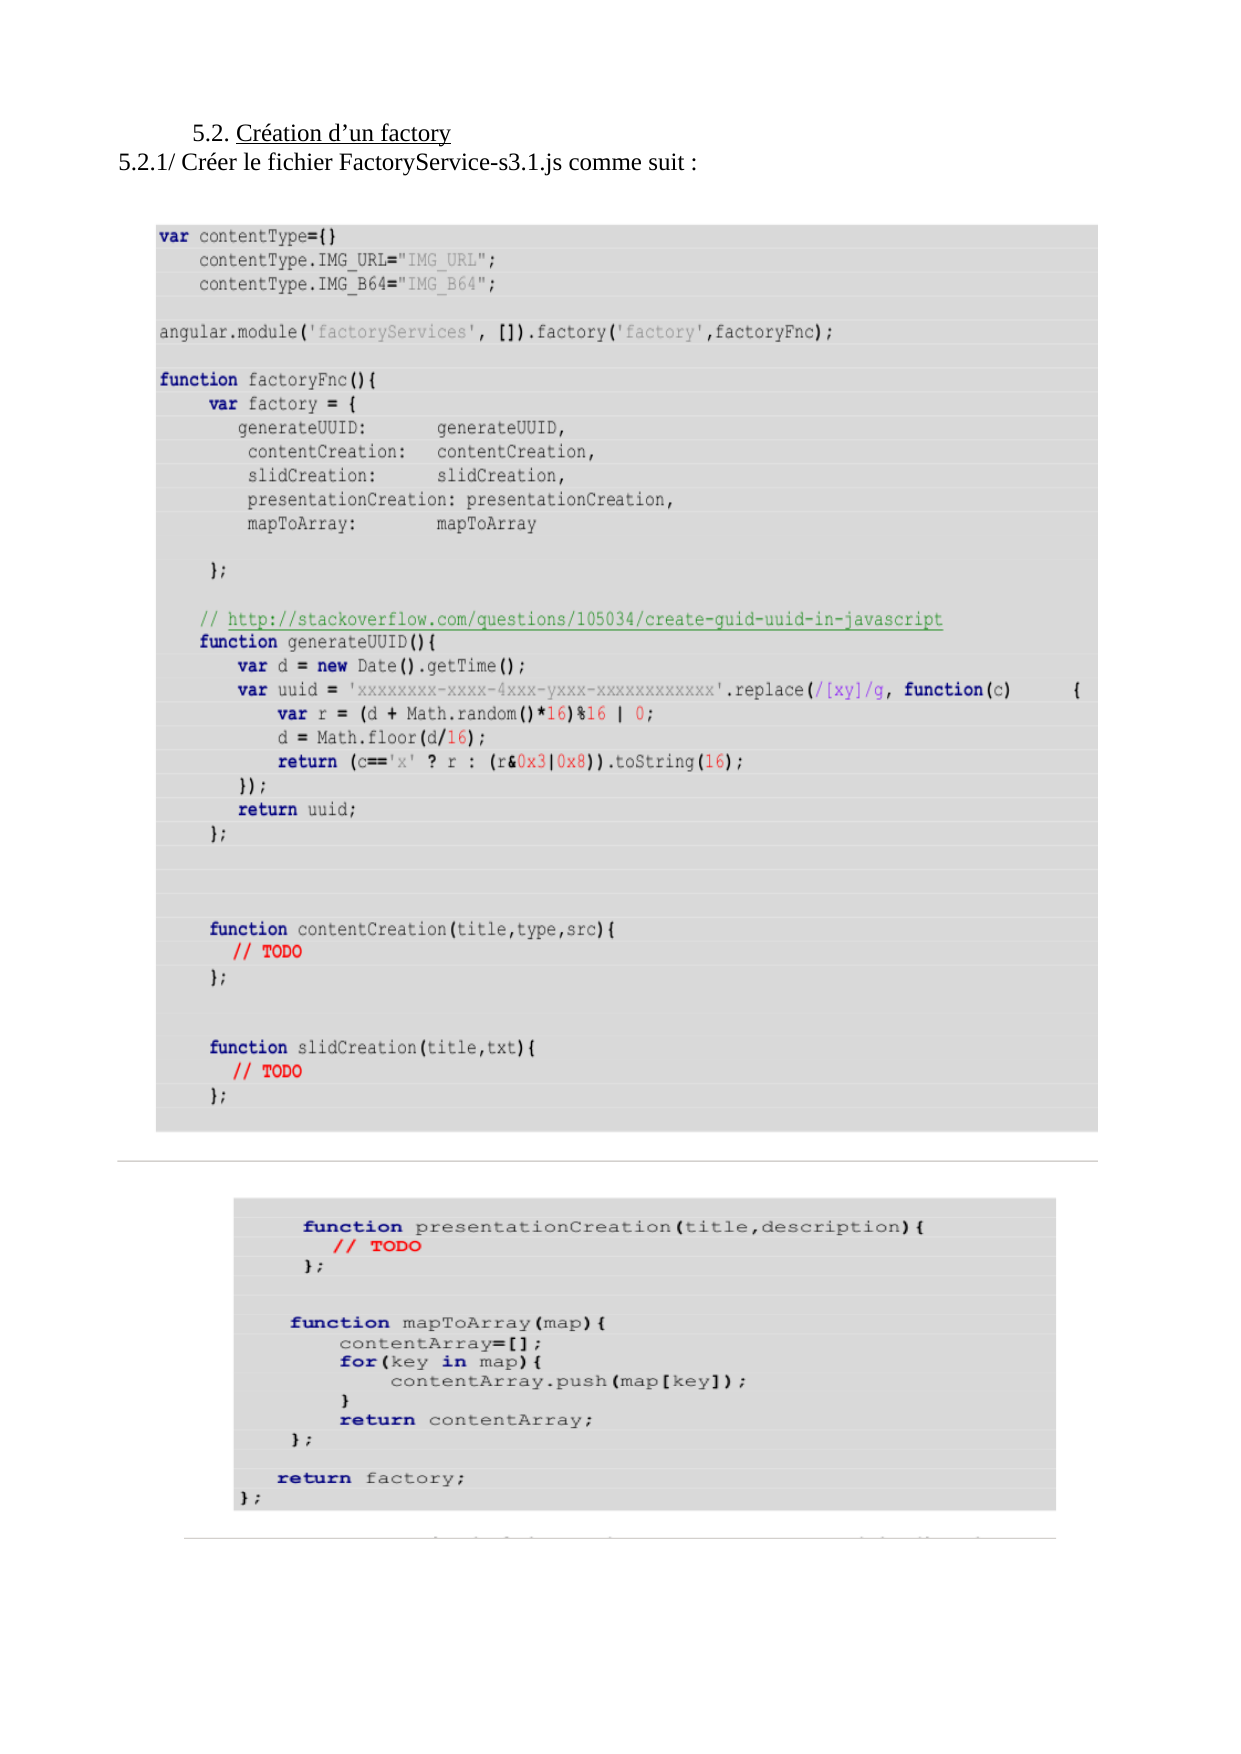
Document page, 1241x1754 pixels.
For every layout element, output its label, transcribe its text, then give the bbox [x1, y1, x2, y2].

text 5.2.1/ Créer le fichier FactoryService-s3.1.js comme suit : [118, 147, 1122, 176]
picture [117, 197, 1098, 1162]
text 5.2. Création d’un factory [118, 118, 1122, 147]
picture [184, 1190, 1057, 1539]
